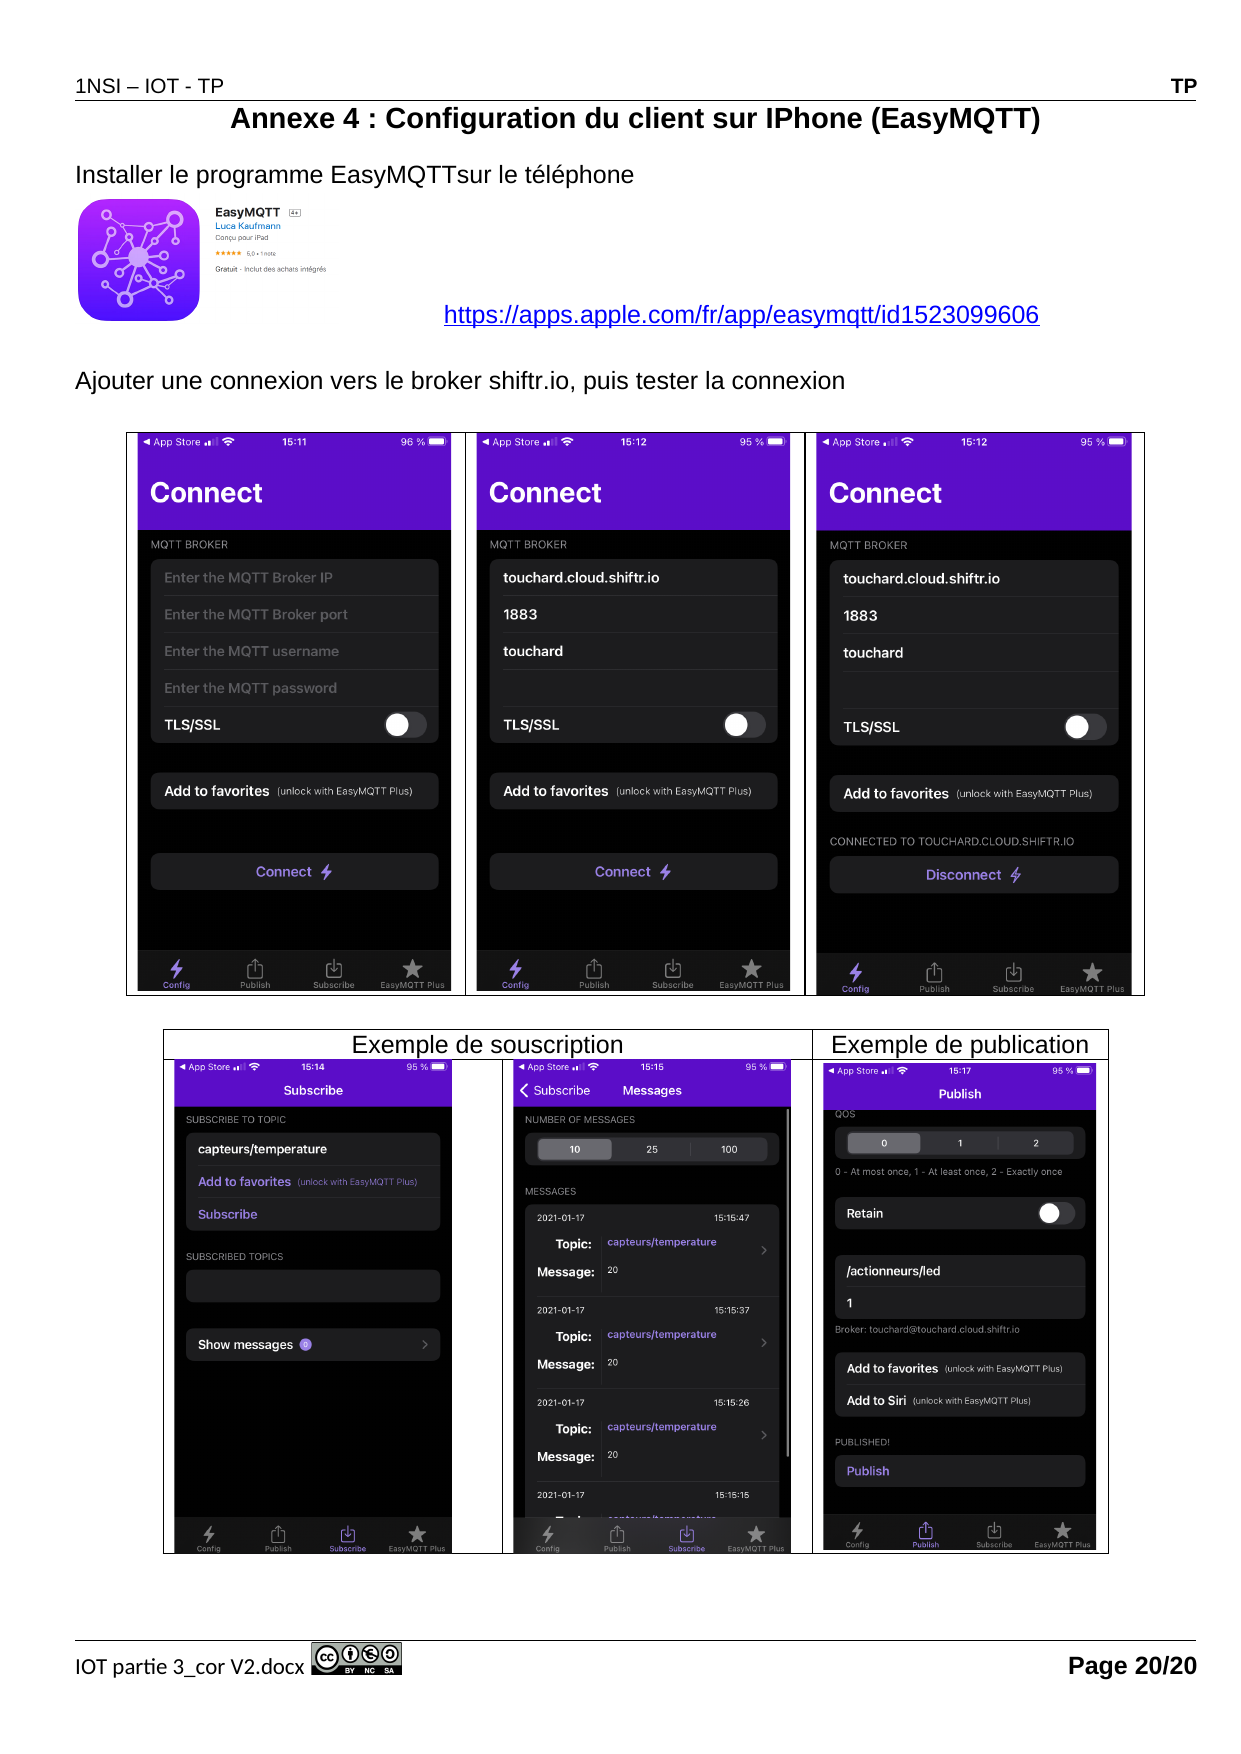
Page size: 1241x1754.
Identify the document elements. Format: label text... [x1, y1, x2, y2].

picture [137, 433, 452, 991]
picture [816, 433, 1132, 995]
text Installer le programme EasyMQTTsur le téléphone [75, 160, 1196, 189]
picture [513, 1059, 791, 1554]
table_cell [503, 1060, 513, 1553]
table_cell [791, 1060, 812, 1553]
table_header [466, 433, 804, 995]
table_header [127, 433, 465, 995]
picture [75, 193, 340, 324]
table_header Exemple de publication [813, 1030, 1108, 1058]
text Annexe 4 : Configuration du client sur IPhone (EasyMQTT) [75, 101, 1196, 134]
picture [823, 1063, 1097, 1550]
table_header [1132, 433, 1144, 995]
table_cell [813, 1060, 1108, 1553]
table_header [806, 433, 816, 995]
picture [476, 433, 791, 991]
text https://apps.apple.com/fr/app/easymqtt/id1523099606 [75, 193, 1196, 329]
table_cell [452, 1060, 502, 1553]
text Ajouter une connexion vers le broker shiftr.io, puis tester la connexion [75, 366, 1196, 395]
picture [311, 1642, 402, 1675]
picture [174, 1059, 452, 1554]
table_cell [164, 1060, 174, 1553]
table_header Exemple de souscription [164, 1030, 812, 1058]
